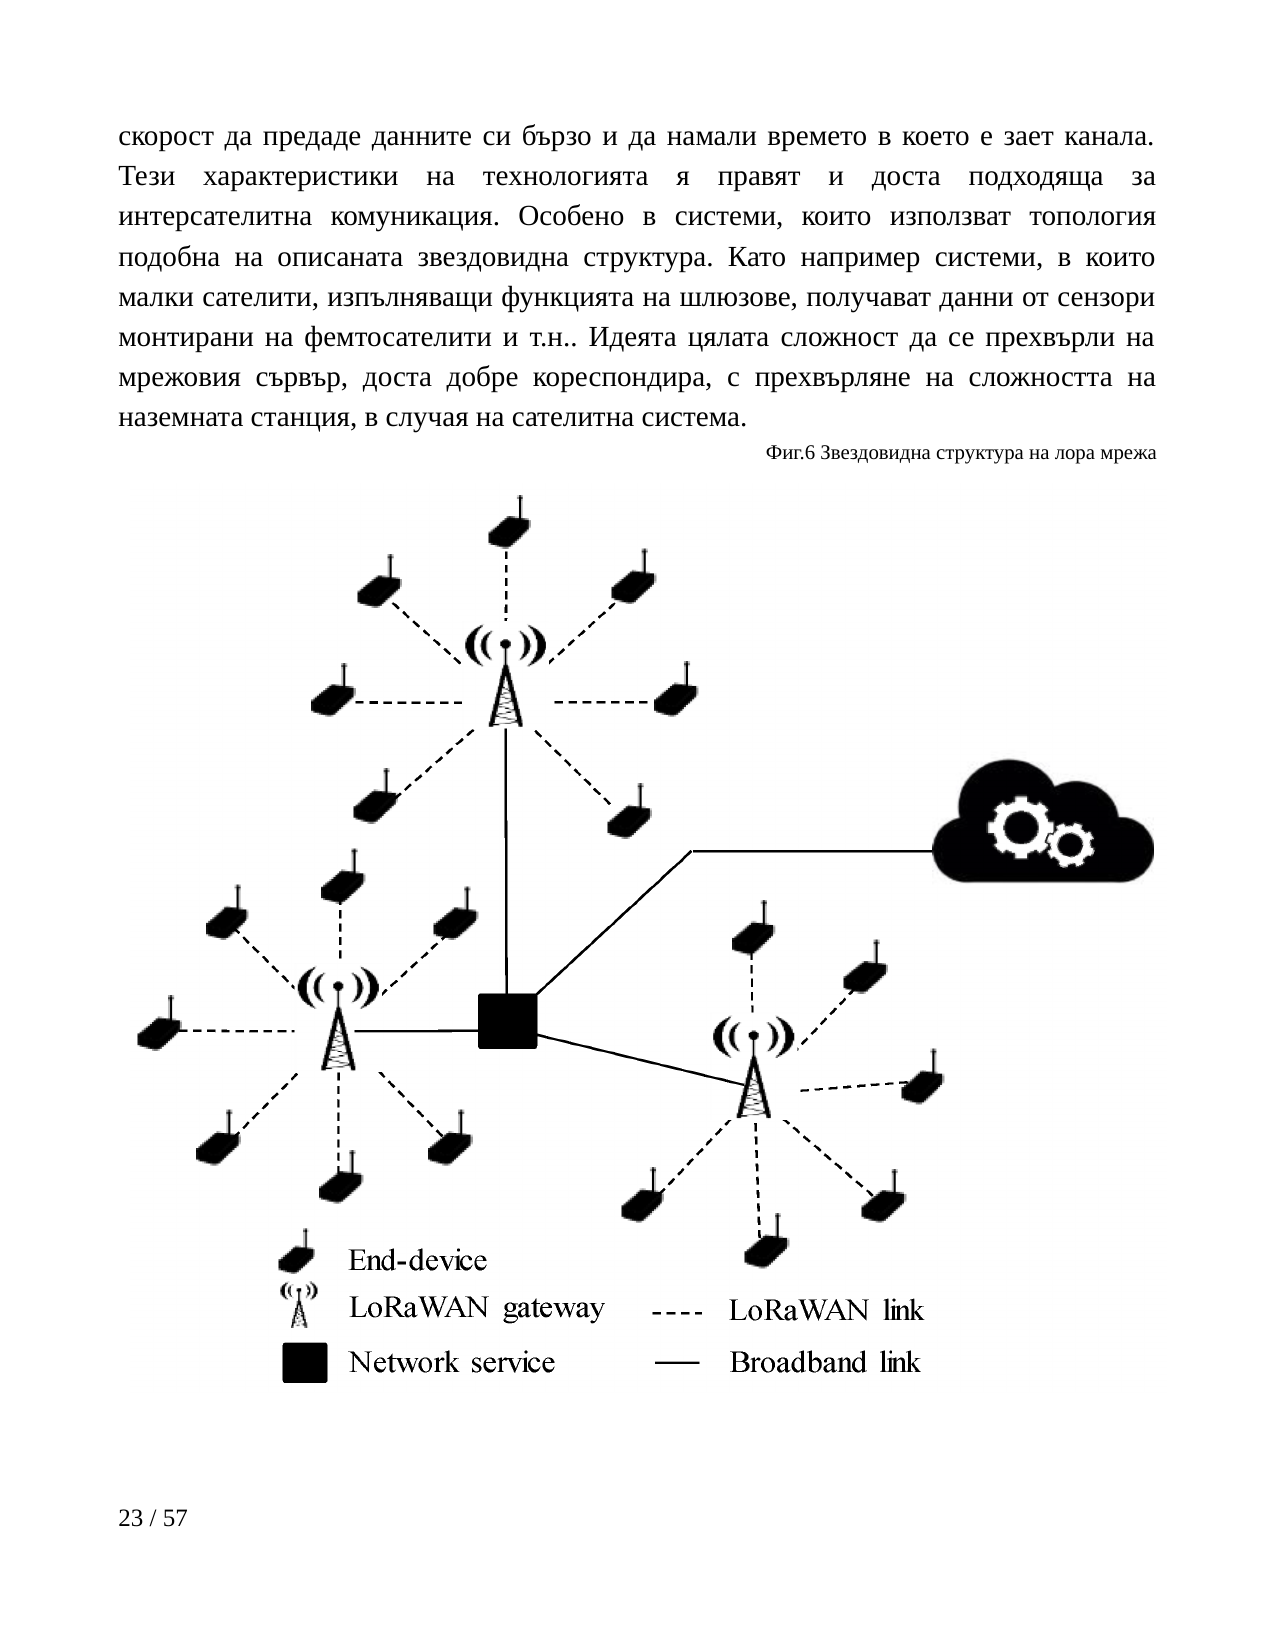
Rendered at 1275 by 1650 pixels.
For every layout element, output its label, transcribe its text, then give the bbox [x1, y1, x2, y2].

text Фиг.6 Звездовидна структура на лора мрежа [118, 440, 1157, 464]
picture [130, 483, 1168, 1393]
text скорост да предаде данните си бързо и да намали времето в което е зает канала. Тези характеристики на технологията я правят и доста подходяща за интерсателитна комуникация. Особено в системи, които използват топология подобна на описаната звездовидна структура. Като например системи, в които малки сателити, изпълняващи функцията на шлюзове, получават данни от сензори монтирани на фемтосателити и т.н.. Идеята цялата сложност да се прехвърли на мрежовия сървър, доста добре кореспондира, с прехвърляне на сложността на наземната станция, в случая на сателитна система. [118, 118, 1157, 433]
